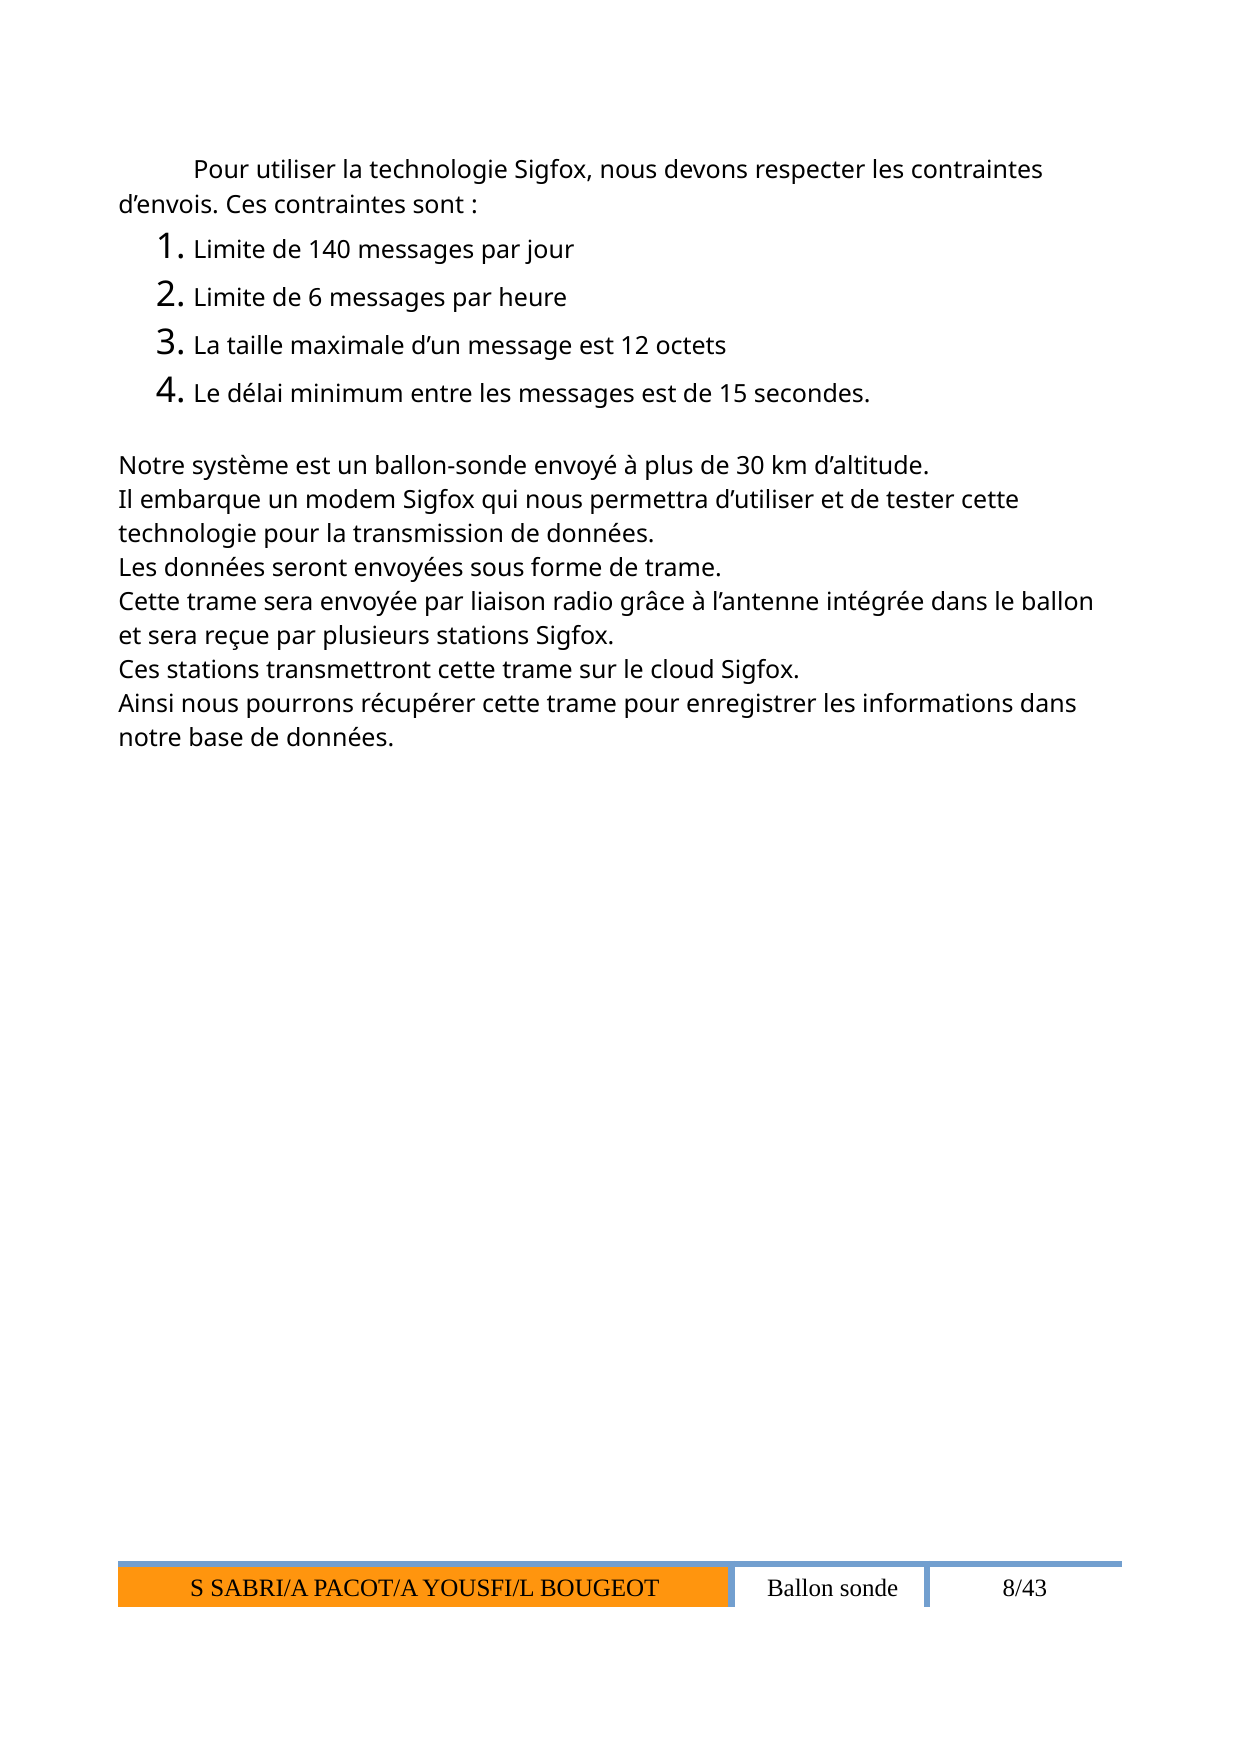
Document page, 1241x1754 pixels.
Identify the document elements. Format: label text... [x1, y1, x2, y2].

text Ainsi nous pourrons récupérer cette trame pour enregistrer les informations dans notre base de données. [118, 686, 1122, 754]
text Les données seront envoyées sous forme de trame. [118, 549, 1122, 583]
list Limite de 6 messages par heure [156, 268, 1122, 317]
list Le délai minimum entre les messages est de 15 secondes. [156, 365, 1122, 413]
text Ces stations transmettront cette trame sur le cloud Sigfox. [118, 652, 1122, 686]
text Notre système est un ballon-sonde envoyé à plus de 30 km d’altitude. [118, 447, 1122, 481]
text Pour utiliser la technologie Sigfox, nous devons respecter les contraintes d’envois. Ces contraintes sont : [118, 152, 1122, 220]
text Il embarque un modem Sigfox qui nous permettra d’utiliser et de tester cette technologie pour la transmission de données. [118, 481, 1122, 549]
text Cette trame sera envoyée par liaison radio grâce à l’antenne intégrée dans le ballon et sera reçue par plusieurs stations Sigfox. [118, 583, 1122, 652]
list Limite de 140 messages par jour [156, 220, 1122, 268]
list La taille maximale d’un message est 12 octets [156, 317, 1122, 365]
